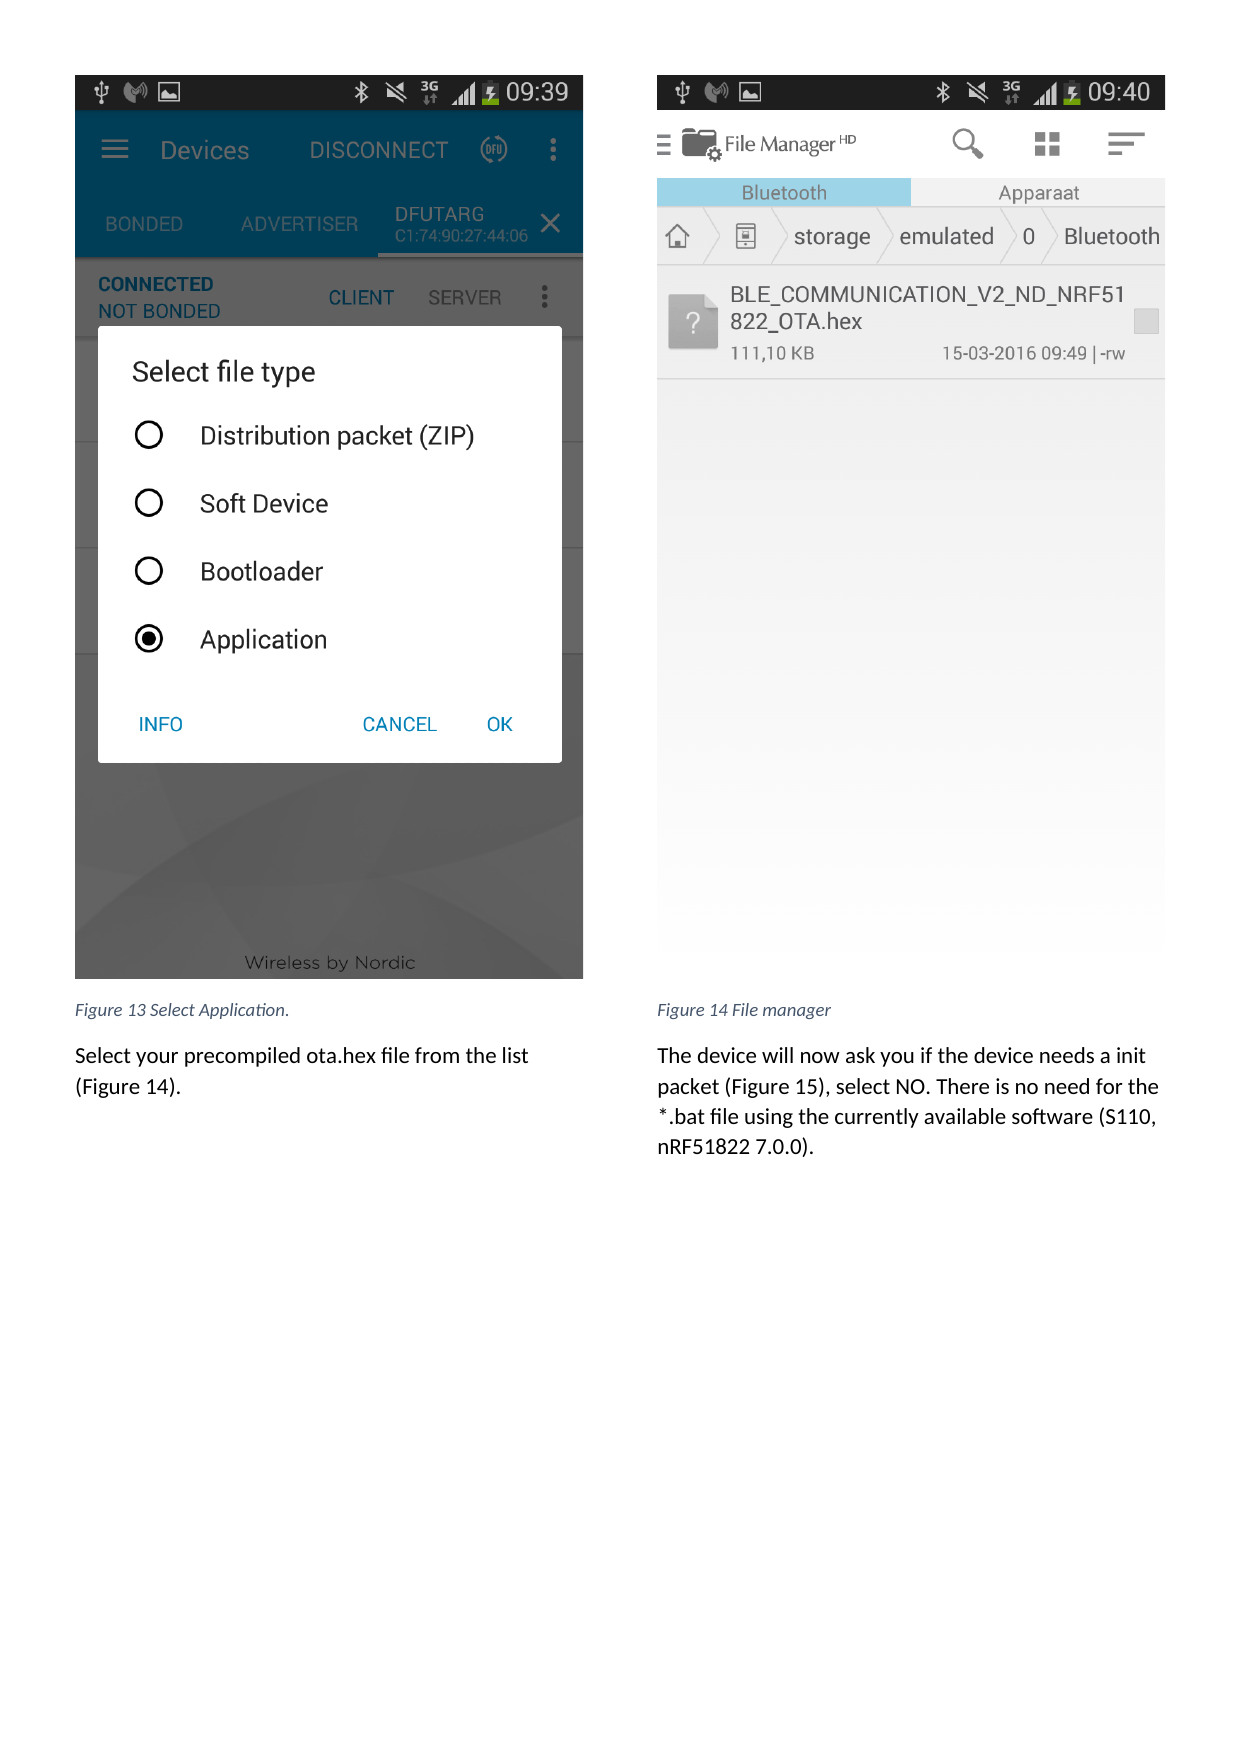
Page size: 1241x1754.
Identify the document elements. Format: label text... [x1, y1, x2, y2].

text Select your precompiled ota.hex file from the list (Figure 14). [75, 1042, 583, 1100]
text Figure 13 Select Application. [75, 998, 583, 1021]
text The device will now ask you if the device needs a init packet (Figure 15), select NO. There is no need for the *.bat file using the currently available software (S110, nRF51822 7.0.0). [657, 1042, 1165, 1160]
text Figure 14 File manager [657, 998, 1165, 1021]
